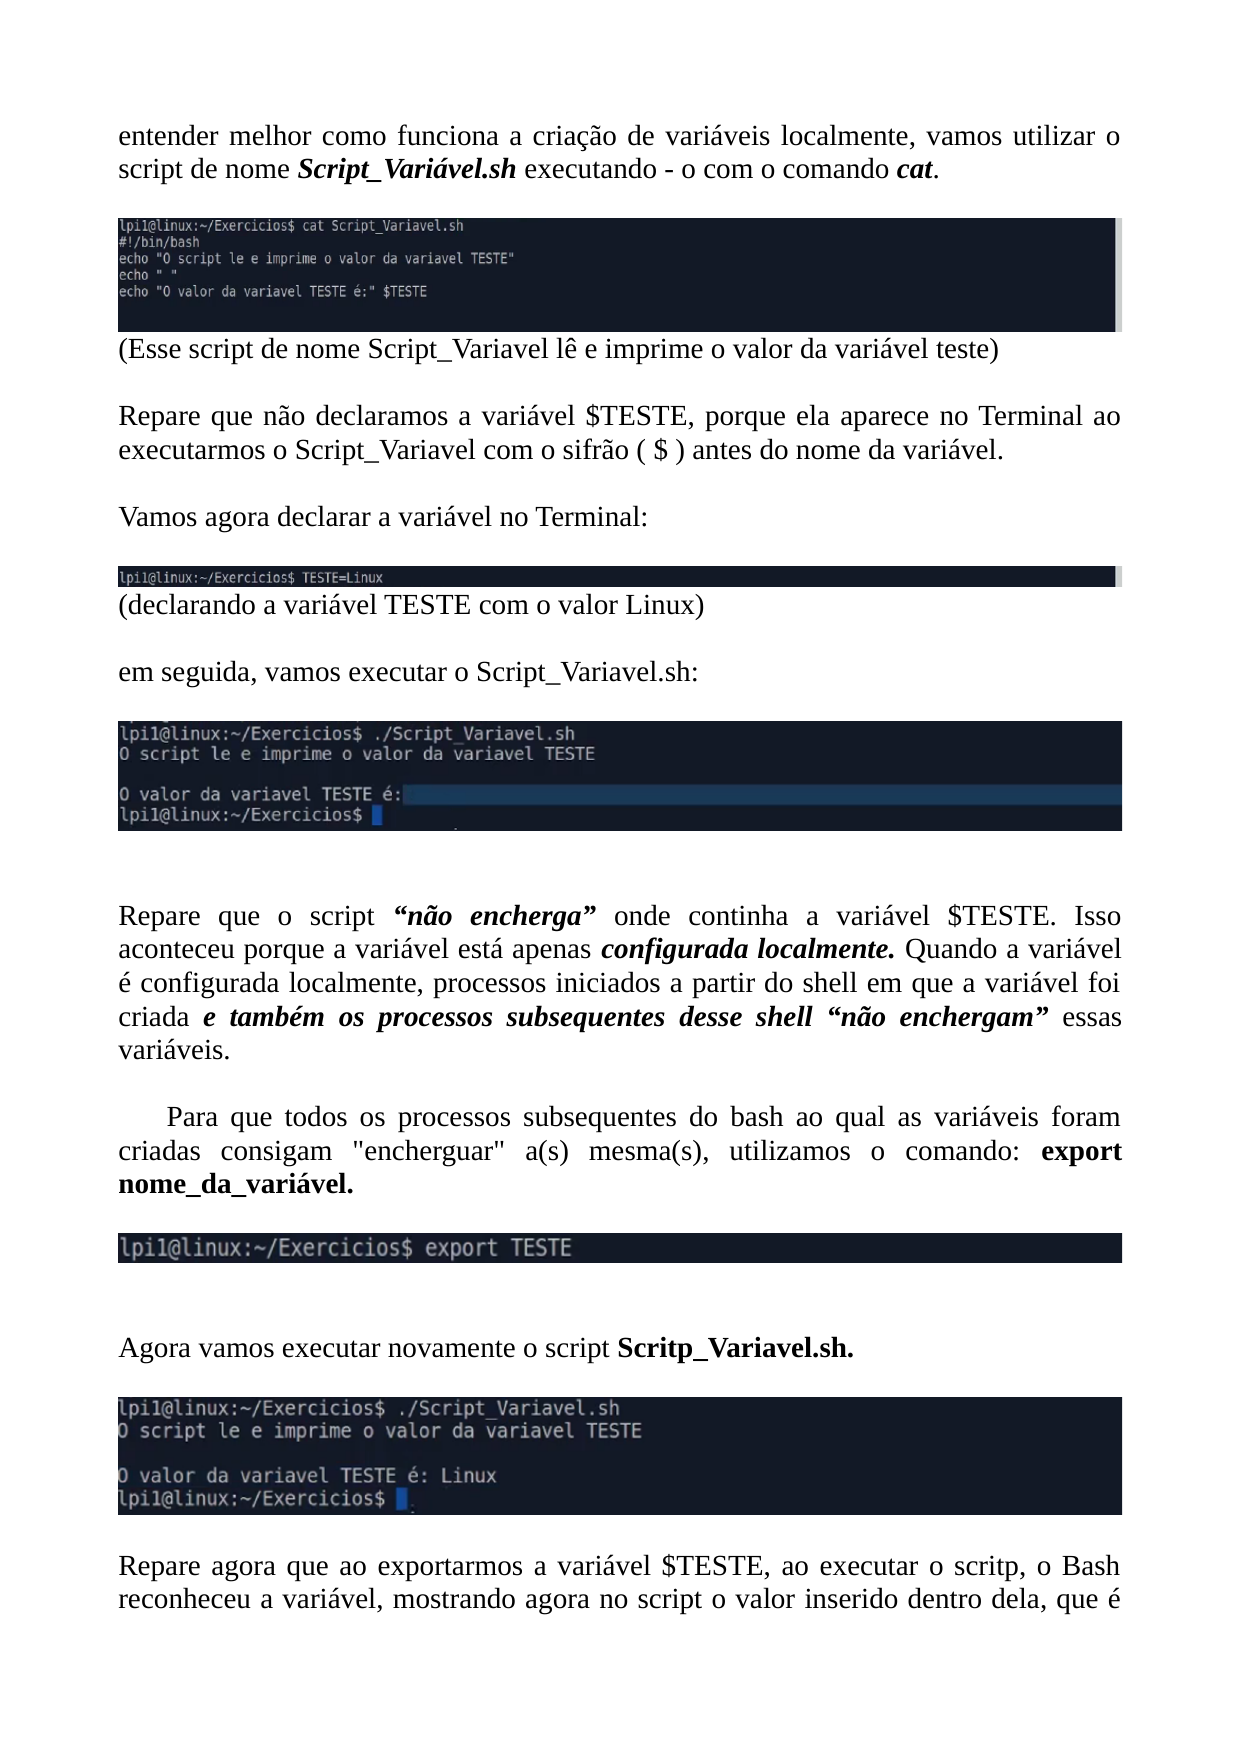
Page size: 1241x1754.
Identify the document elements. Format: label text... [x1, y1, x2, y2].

text (declarando a variável TESTE com o valor Linux) [118, 587, 1122, 621]
text (Esse script de nome Script_Variavel lê e imprime o valor da variável teste) [118, 332, 1122, 365]
picture [118, 1233, 1123, 1263]
picture [118, 721, 1123, 831]
text em seguida, vamos executar o Script_Variavel.sh: [118, 654, 1122, 688]
text Repare que o script “não encherga” onde continha a variável $TESTE. Isso aconteceu porque a variável está apenas configurada localmente. Quando a variável é configurada localmente, processos iniciados a partir do shell em que a variável foi criada e também os processos subsequentes desse shell “não enchergam” essas variáveis. [118, 898, 1122, 1066]
picture [118, 1397, 1123, 1515]
picture [118, 218, 1123, 332]
text Repare agora que ao exportarmos a variável $TESTE, ao executar o scritp, o Bash reconheceu a variável, mostrando agora no script o valor inserido dentro dela, que é [118, 1548, 1122, 1615]
text entender melhor como funciona a criação de variáveis localmente, vamos utilizar o script de nome Script_Variável.sh executando - o com o comando cat. [118, 118, 1122, 185]
text Vamos agora declarar a variável no Terminal: [118, 499, 1122, 532]
text Para que todos os processos subsequentes do bash ao qual as variáveis foram criadas consigam "encherguar" a(s) mesma(s), utilizamos o comando: export nome_da_variável. [118, 1099, 1122, 1200]
text Repare que não declaramos a variável $TESTE, porque ela aparece no Terminal ao executarmos o Script_Variavel com o sifrão ( $ ) antes do nome da variável. [118, 398, 1122, 465]
text Agora vamos executar novamente o script Scritp_Variavel.sh. [118, 1330, 1122, 1363]
picture [118, 566, 1123, 587]
